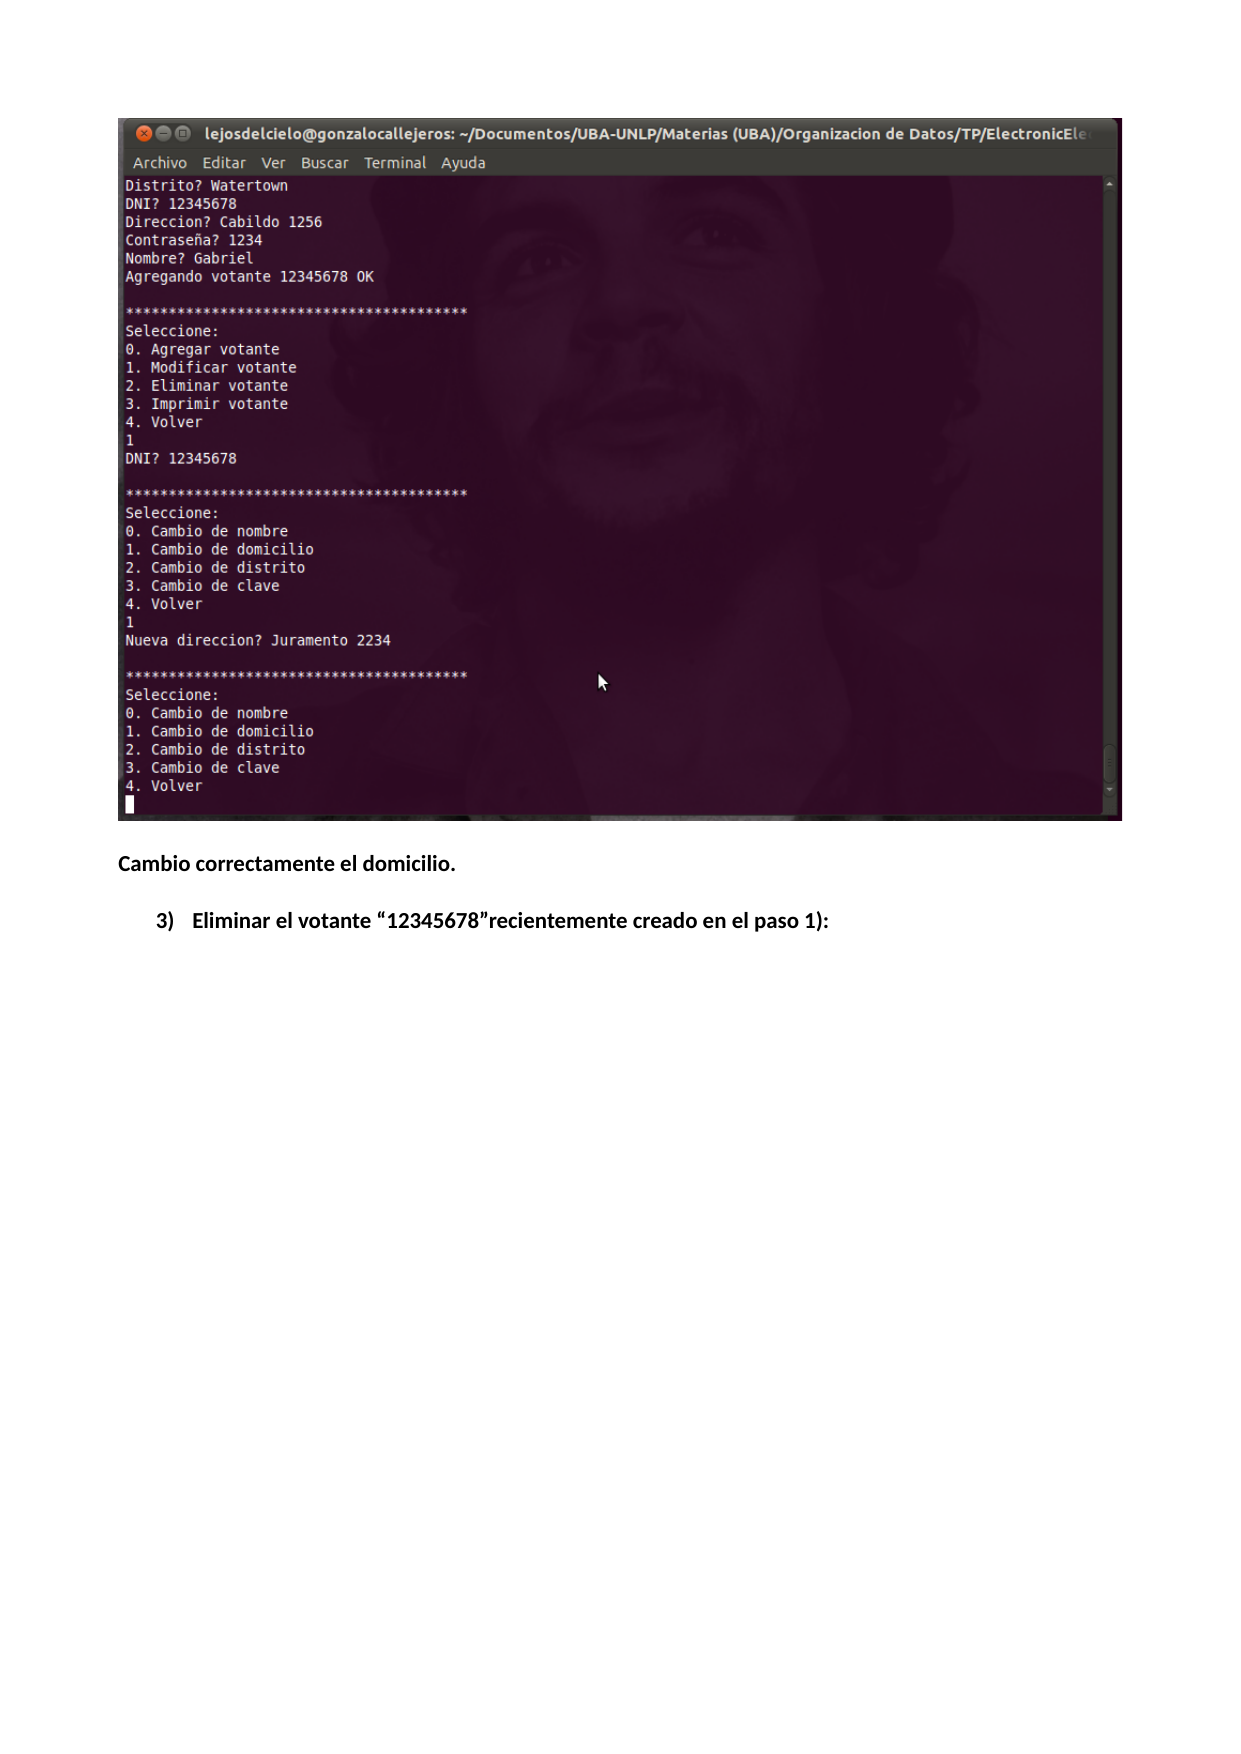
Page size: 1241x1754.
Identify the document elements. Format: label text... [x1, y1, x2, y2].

text Cambio correctamente el domicilio. [118, 849, 1122, 877]
picture [118, 118, 1123, 821]
list Eliminar el votante “12345678”recientemente creado en el paso 1): [156, 906, 1122, 934]
